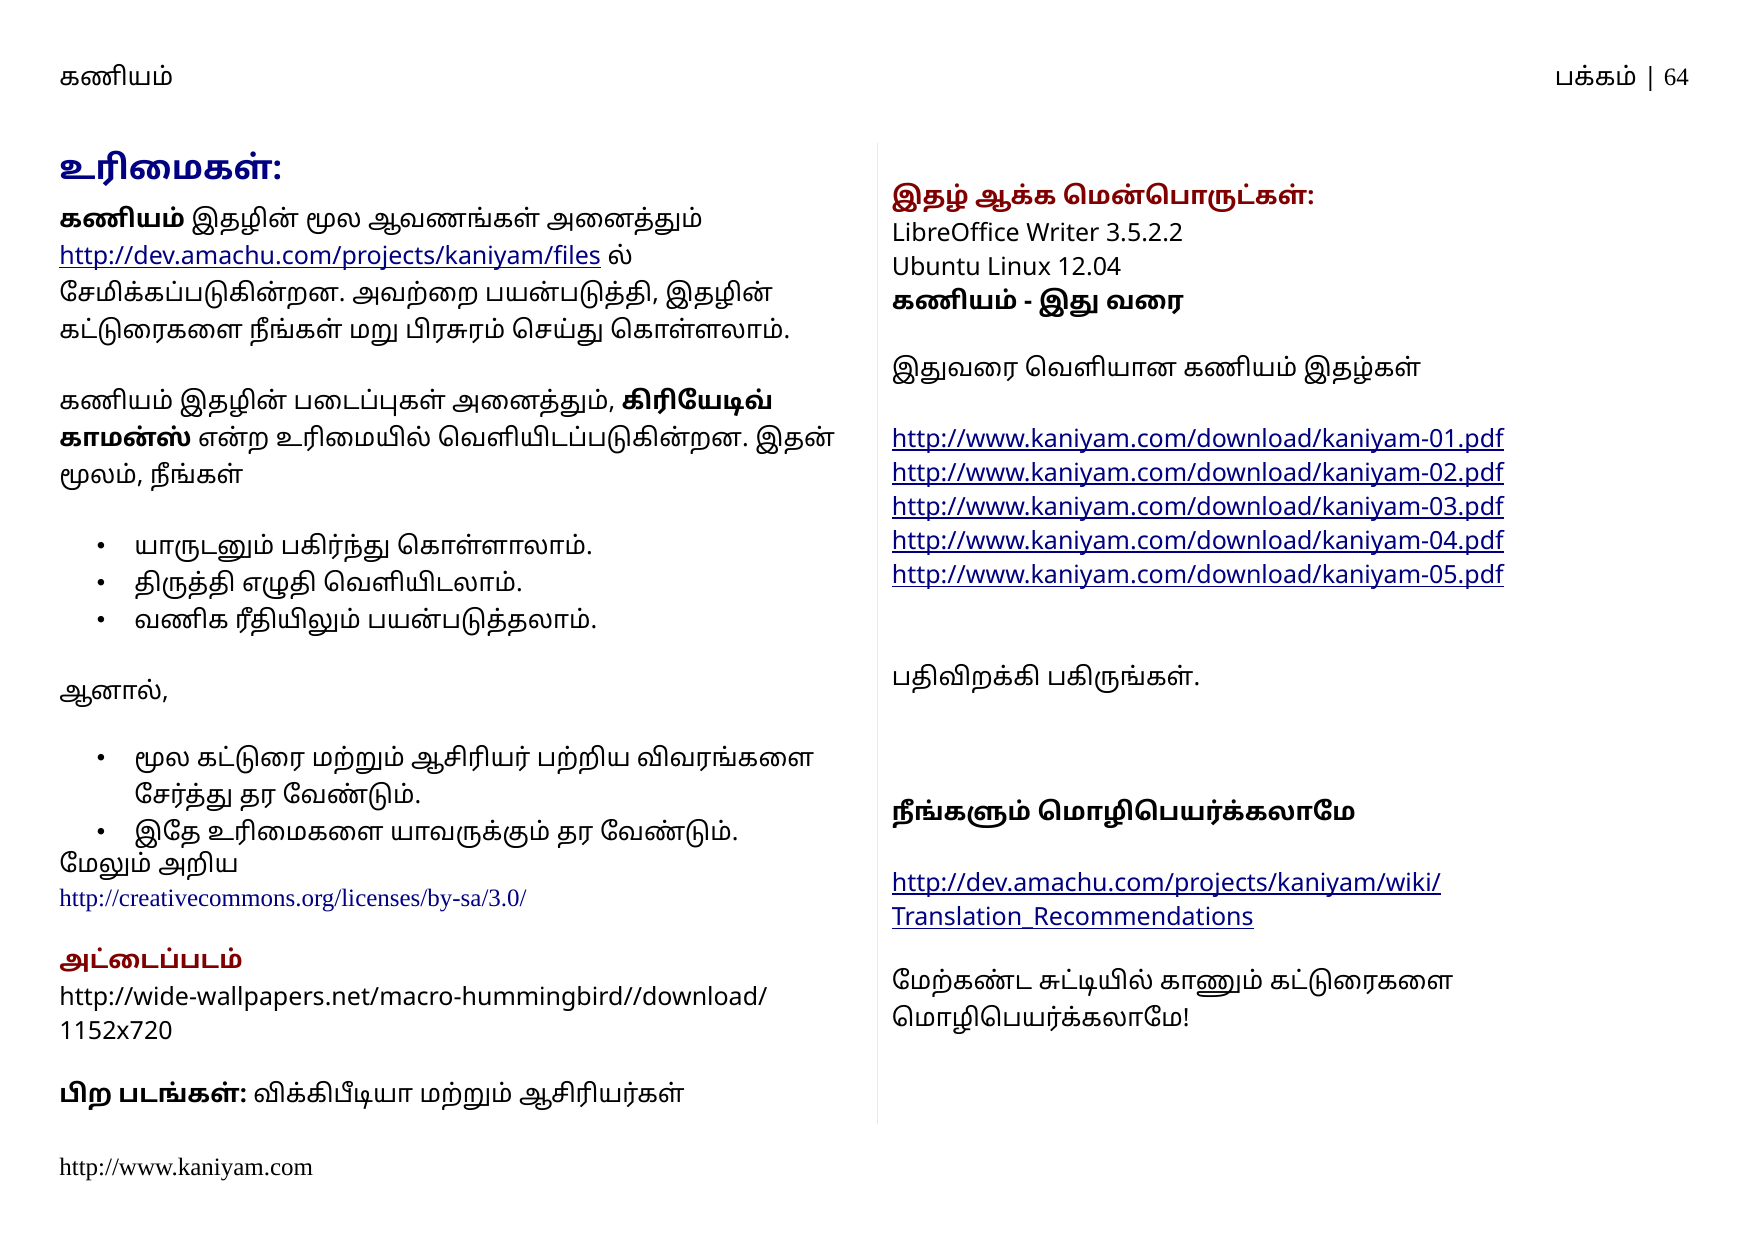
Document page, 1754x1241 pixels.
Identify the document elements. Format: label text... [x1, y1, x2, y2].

text ஆனால், [59, 673, 862, 710]
text கணியம் இதழின் படைப்புகள் அனைத்தும், கிரியேடிவ் காமன்ஸ் என்ற உரிமையில் வெளியிடப்படுகின்றன. இதன் மூலம், நீங்கள் [59, 383, 862, 494]
list வணிக ரீதியிலும் பயன்படுத்தலாம். [97, 602, 862, 639]
text பதிவிறக்கி பகிருங்கள். [892, 659, 1695, 696]
subtitle உரிமைகள்: [59, 143, 862, 193]
text மேற்கண்ட சுட்டியில் காணும் கட்டுரைகளை மொழிபெயர்க்கலாமே! [892, 967, 1695, 1036]
list திருத்தி எழுதி வெளியிடலாம். [97, 565, 862, 602]
text இதழ் ஆக்க மென்பொருட்கள்: [892, 178, 1695, 214]
text http://wide-wallpapers.net/macro-hummingbird//download/1152x720 [59, 978, 862, 1047]
text நீங்களும் மொழிபெயர்க்கலாமே [892, 798, 1695, 831]
text கணியம் இதழின் மூல ஆவணங்கள் அனைத்தும் [59, 205, 862, 238]
text பிற படங்கள்: விக்கிபீடியா மற்றும் ஆசிரியர்கள் [59, 1075, 862, 1112]
text LibreOffice Writer 3.5.2.2 [892, 214, 1695, 249]
text இதுவரை வெளியான கணியம் இதழ்கள் [892, 354, 1695, 386]
text மேலும் அறிய [59, 850, 862, 883]
text http://www.kaniyam.com/download/kaniyam-05.pdf [892, 557, 1695, 591]
list மூல கட்டுரை மற்றும் ஆசிரியர் பற்றிய விவரங்களை சேர்த்து தர வேண்டும். [97, 744, 862, 813]
text கணியம் - இது வரை [892, 283, 1695, 320]
list இதே உரிமைகளை யாவருக்கும் தர வேண்டும். [97, 813, 862, 850]
text Ubuntu Linux 12.04 [892, 249, 1695, 283]
text http://dev.amachu.com/projects/kaniyam/files ல் சேமிக்கப்படுகின்றன. அவற்றை பயன்படுத்தி, இதழின் கட்டுரைகளை நீங்கள் மறு பிரசுரம் செய்து கொள்ளலாம். [59, 238, 862, 349]
text http://www.kaniyam.com/download/kaniyam-04.pdf [892, 523, 1695, 557]
text http://www.kaniyam.com/download/kaniyam-01.pdf http://www.kaniyam.com/download/kaniyam-02.pdf http://www.kaniyam.com/download/kaniyam-03.pdf [892, 420, 1695, 523]
text http://dev.amachu.com/projects/kaniyam/wiki/Translation_Recommendations [892, 865, 1695, 933]
text http://creativecommons.org/licenses/by-sa/3.0/ [59, 883, 862, 912]
text அட்டைப்படம் [59, 946, 862, 978]
list யாருடனும் பகிர்ந்து கொள்ளாலாம். [97, 528, 862, 565]
